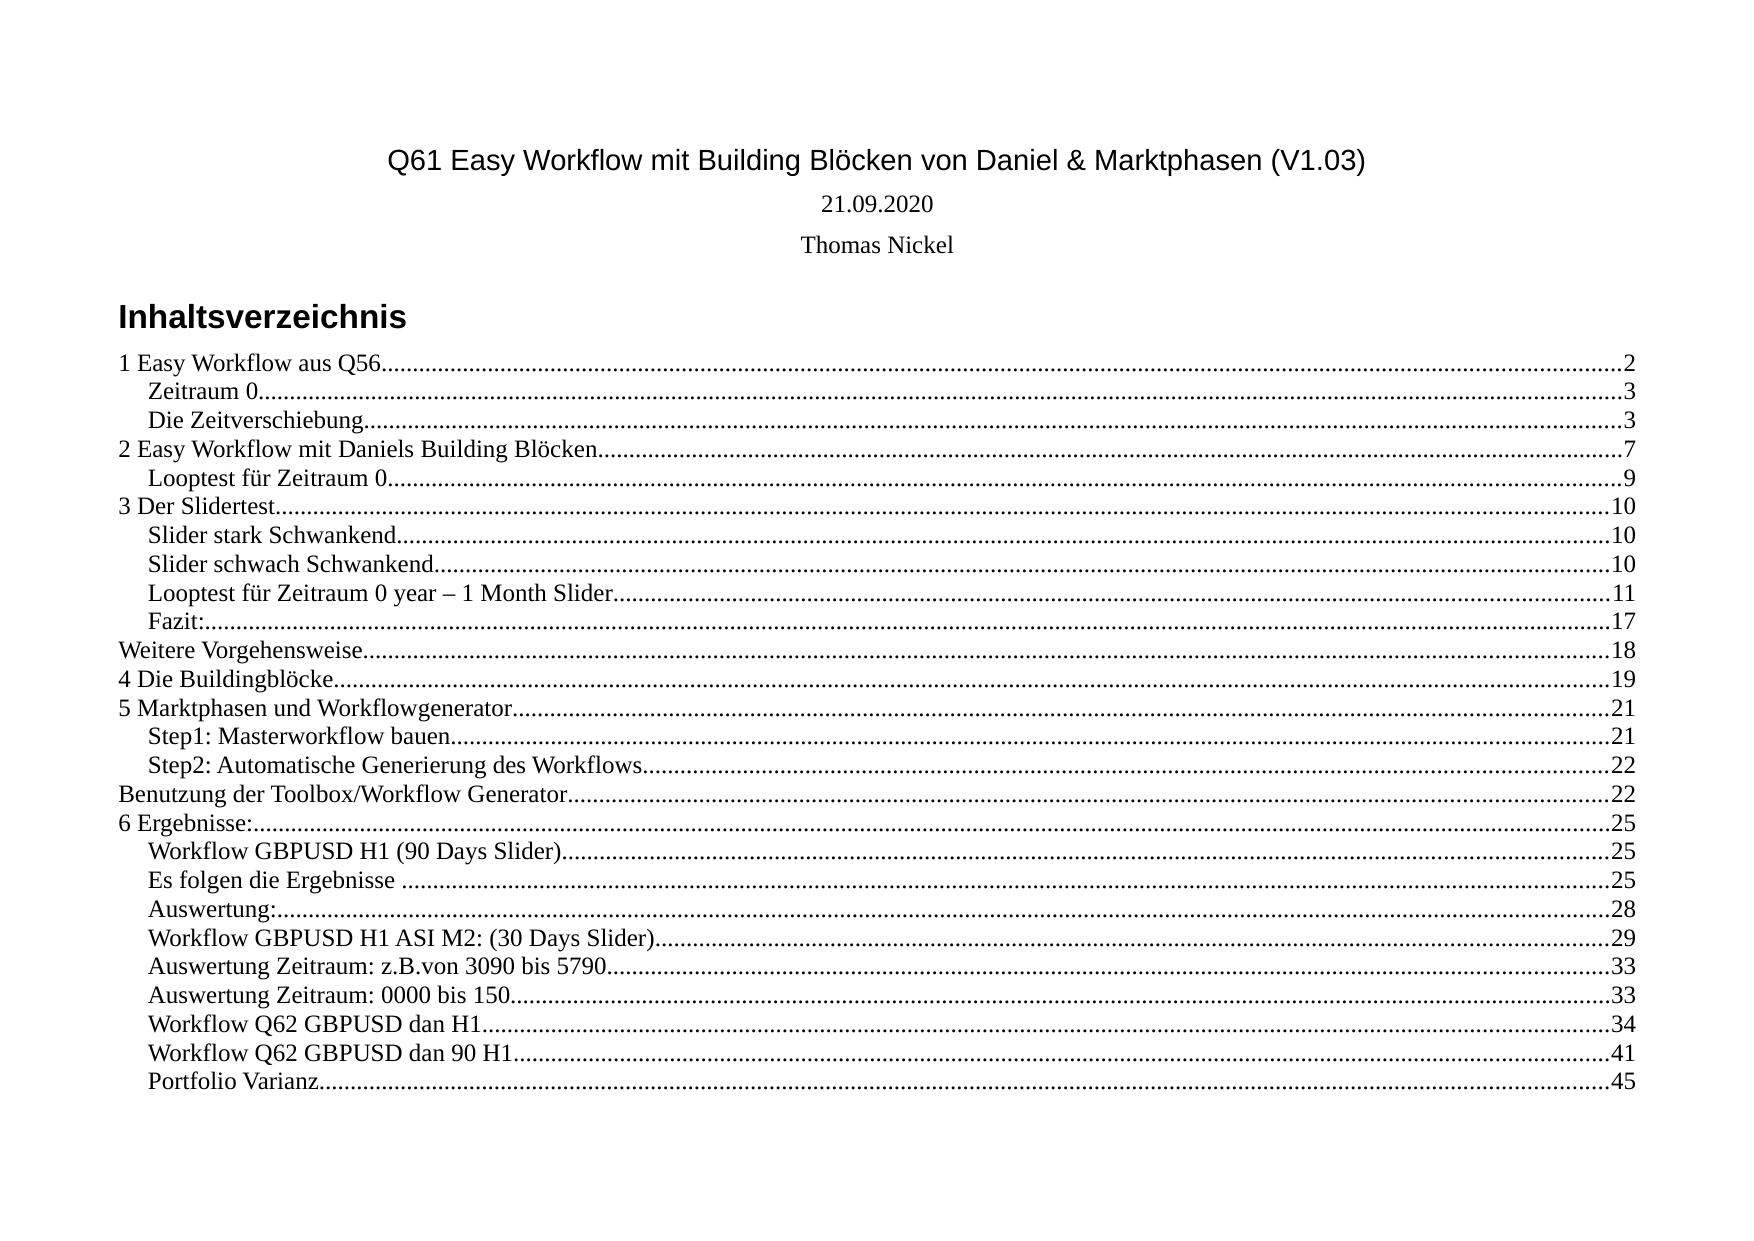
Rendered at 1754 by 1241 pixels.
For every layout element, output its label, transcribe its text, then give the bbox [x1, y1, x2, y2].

text Fazit: 17 [148, 606, 1636, 635]
text Die Zeitverschiebung 3 [148, 405, 1636, 434]
text Slider stark Schwankend 10 [148, 520, 1636, 549]
text Es folgen die Ergebnisse 25 [148, 865, 1636, 894]
text Auswertung Zeitraum: z.B.von 3090 bis 5790 33 [148, 951, 1636, 980]
text Workflow GBPUSD H1 ASI M2: (30 Days Slider) 29 [148, 923, 1636, 951]
text Benutzung der Toolbox/Workflow Generator 22 [118, 779, 1636, 808]
text Step2: Automatische Generierung des Workflows 22 [148, 750, 1636, 779]
text Looptest für Zeitraum 0 9 [148, 463, 1636, 491]
text 6 Ergebnisse: 25 [118, 808, 1636, 836]
text Weitere Vorgehensweise 18 [118, 635, 1636, 664]
text 21.09.2020 [118, 189, 1636, 218]
text Workflow Q62 GBPUSD dan H1 34 [148, 1009, 1636, 1038]
text Thomas Nickel [118, 230, 1636, 259]
text 5 Marktphasen und Workflowgenerator 21 [118, 693, 1636, 721]
text Zeitraum 0 3 [148, 376, 1636, 405]
text Step1: Masterworkflow bauen 21 [148, 721, 1636, 750]
text Workflow Q62 GBPUSD dan 90 H1 41 [148, 1038, 1636, 1066]
text Auswertung Zeitraum: 0000 bis 150 33 [148, 980, 1636, 1009]
text Portfolio Varianz 45 [148, 1066, 1636, 1095]
text 2 Easy Workflow mit Daniels Building Blöcken 7 [118, 434, 1636, 463]
text Workflow GBPUSD H1 (90 Days Slider) 25 [148, 836, 1636, 865]
text Auswertung: 28 [148, 894, 1636, 923]
text 4 Die Buildingblöcke 19 [118, 664, 1636, 693]
text 1 Easy Workflow aus Q56 2 [118, 348, 1636, 376]
text 3 Der Slidertest 10 [118, 491, 1636, 520]
text Slider schwach Schwankend 10 [148, 549, 1636, 578]
text Looptest für Zeitraum 0 year – 1 Month Slider 11 [148, 578, 1636, 606]
subtitle Inhaltsverzeichnis [118, 297, 1636, 335]
subtitle Q61 Easy Workflow mit Building Blöcken von Daniel & Marktphasen (V1.03) [118, 143, 1636, 177]
